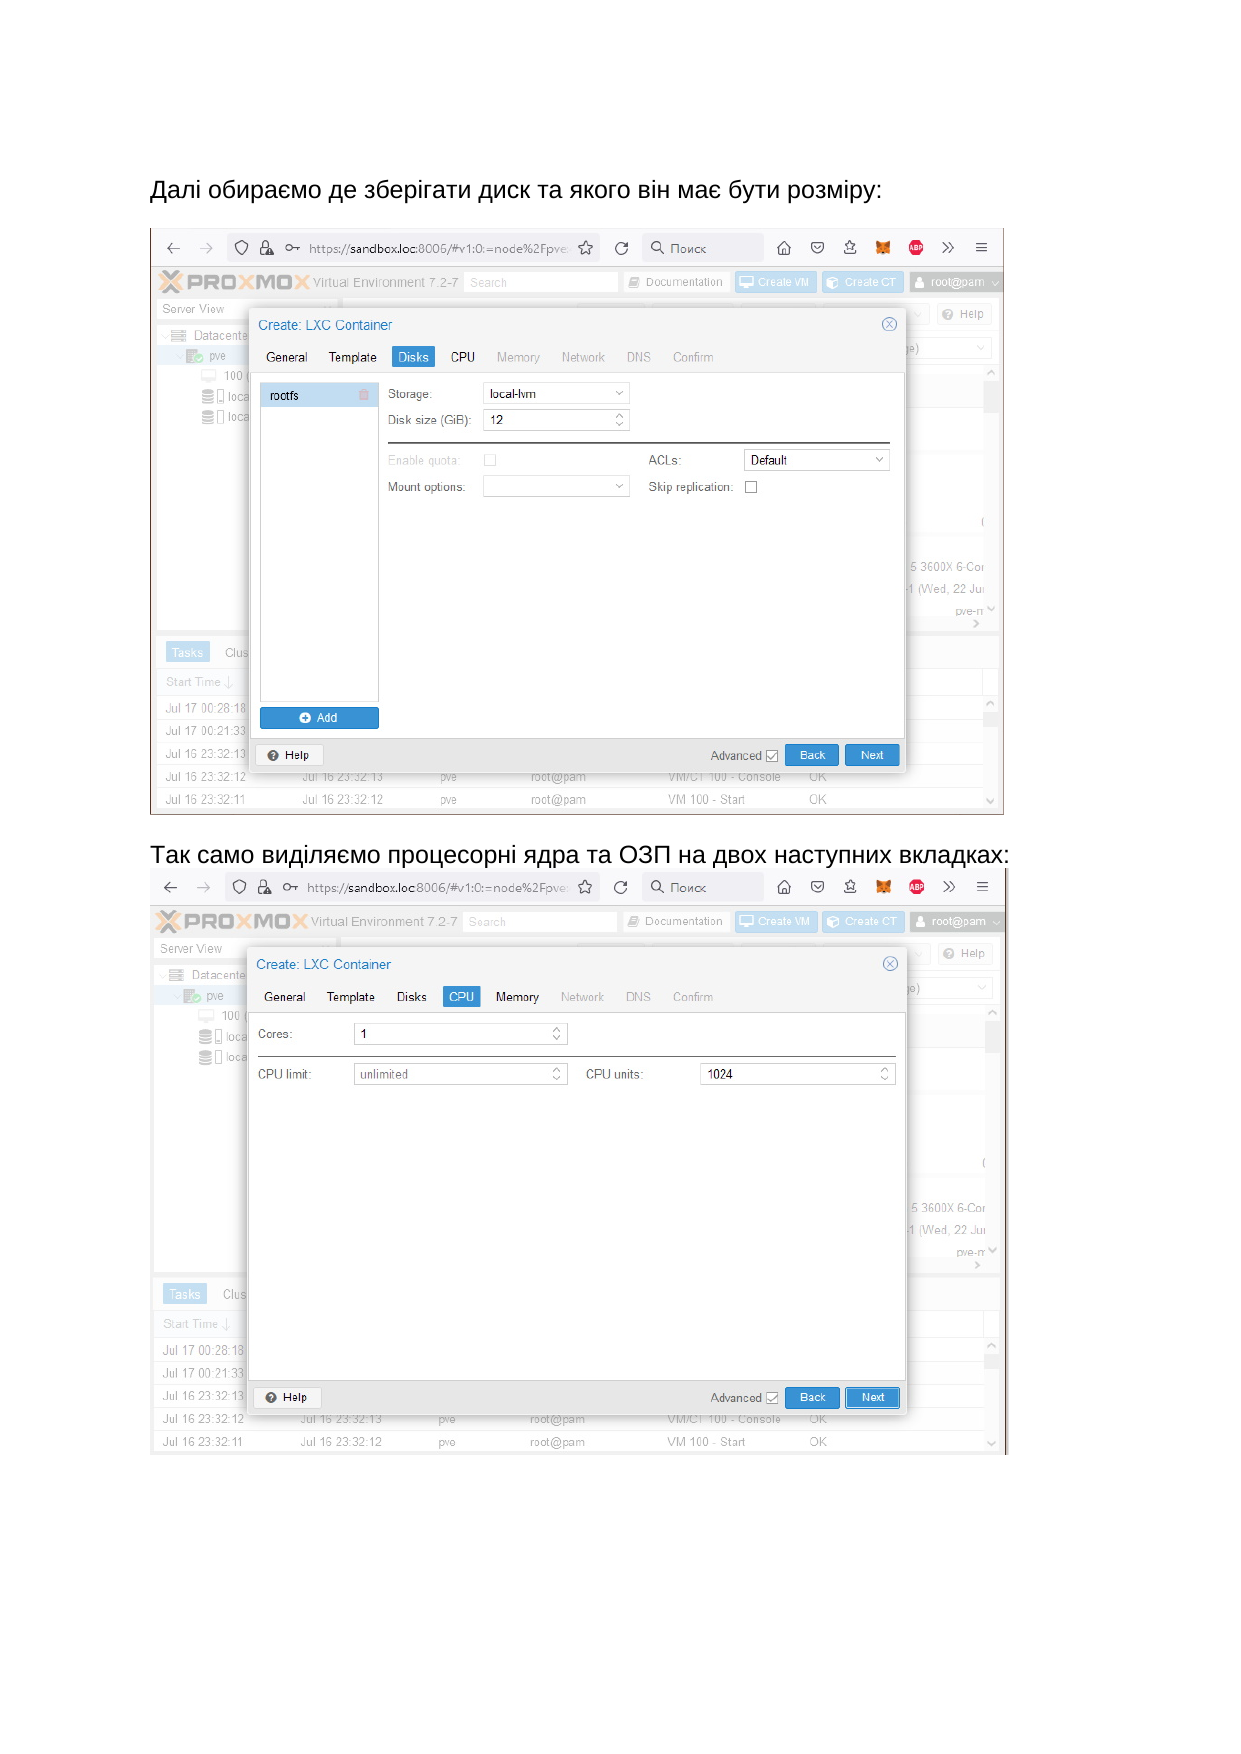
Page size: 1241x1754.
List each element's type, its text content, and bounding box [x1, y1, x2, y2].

text Так само виділяємо процесорні ядра та ОЗП на двох наступних вкладках: [150, 839, 1090, 868]
text Далі обираємо де зберігати диск та якого він має бути розміру: [150, 175, 1090, 204]
picture [150, 228, 1004, 815]
picture [150, 868, 1009, 1455]
